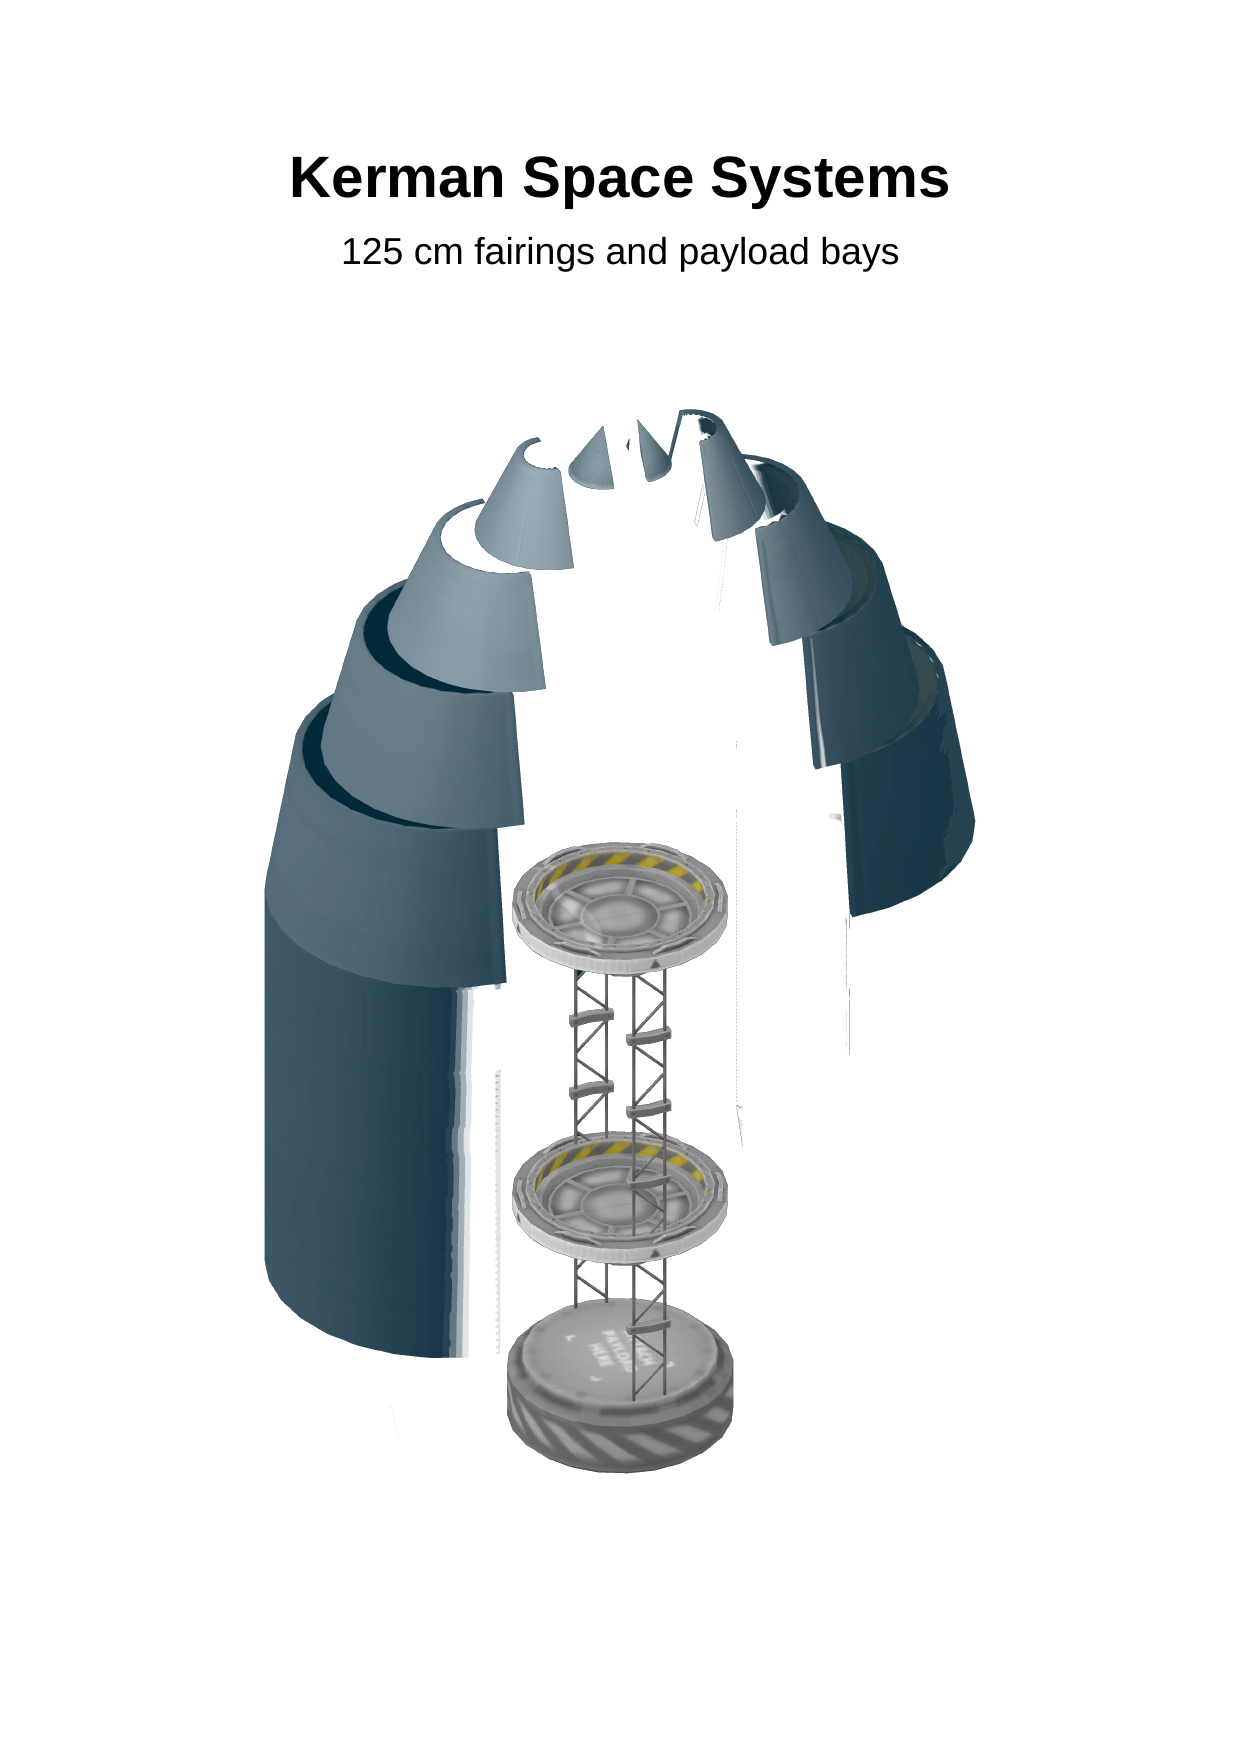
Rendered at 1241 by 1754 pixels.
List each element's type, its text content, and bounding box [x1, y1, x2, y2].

title Kerman Space Systems [118, 143, 1122, 210]
picture [246, 284, 994, 1582]
subtitle 125 cm fairings and payload bays [118, 229, 1122, 272]
